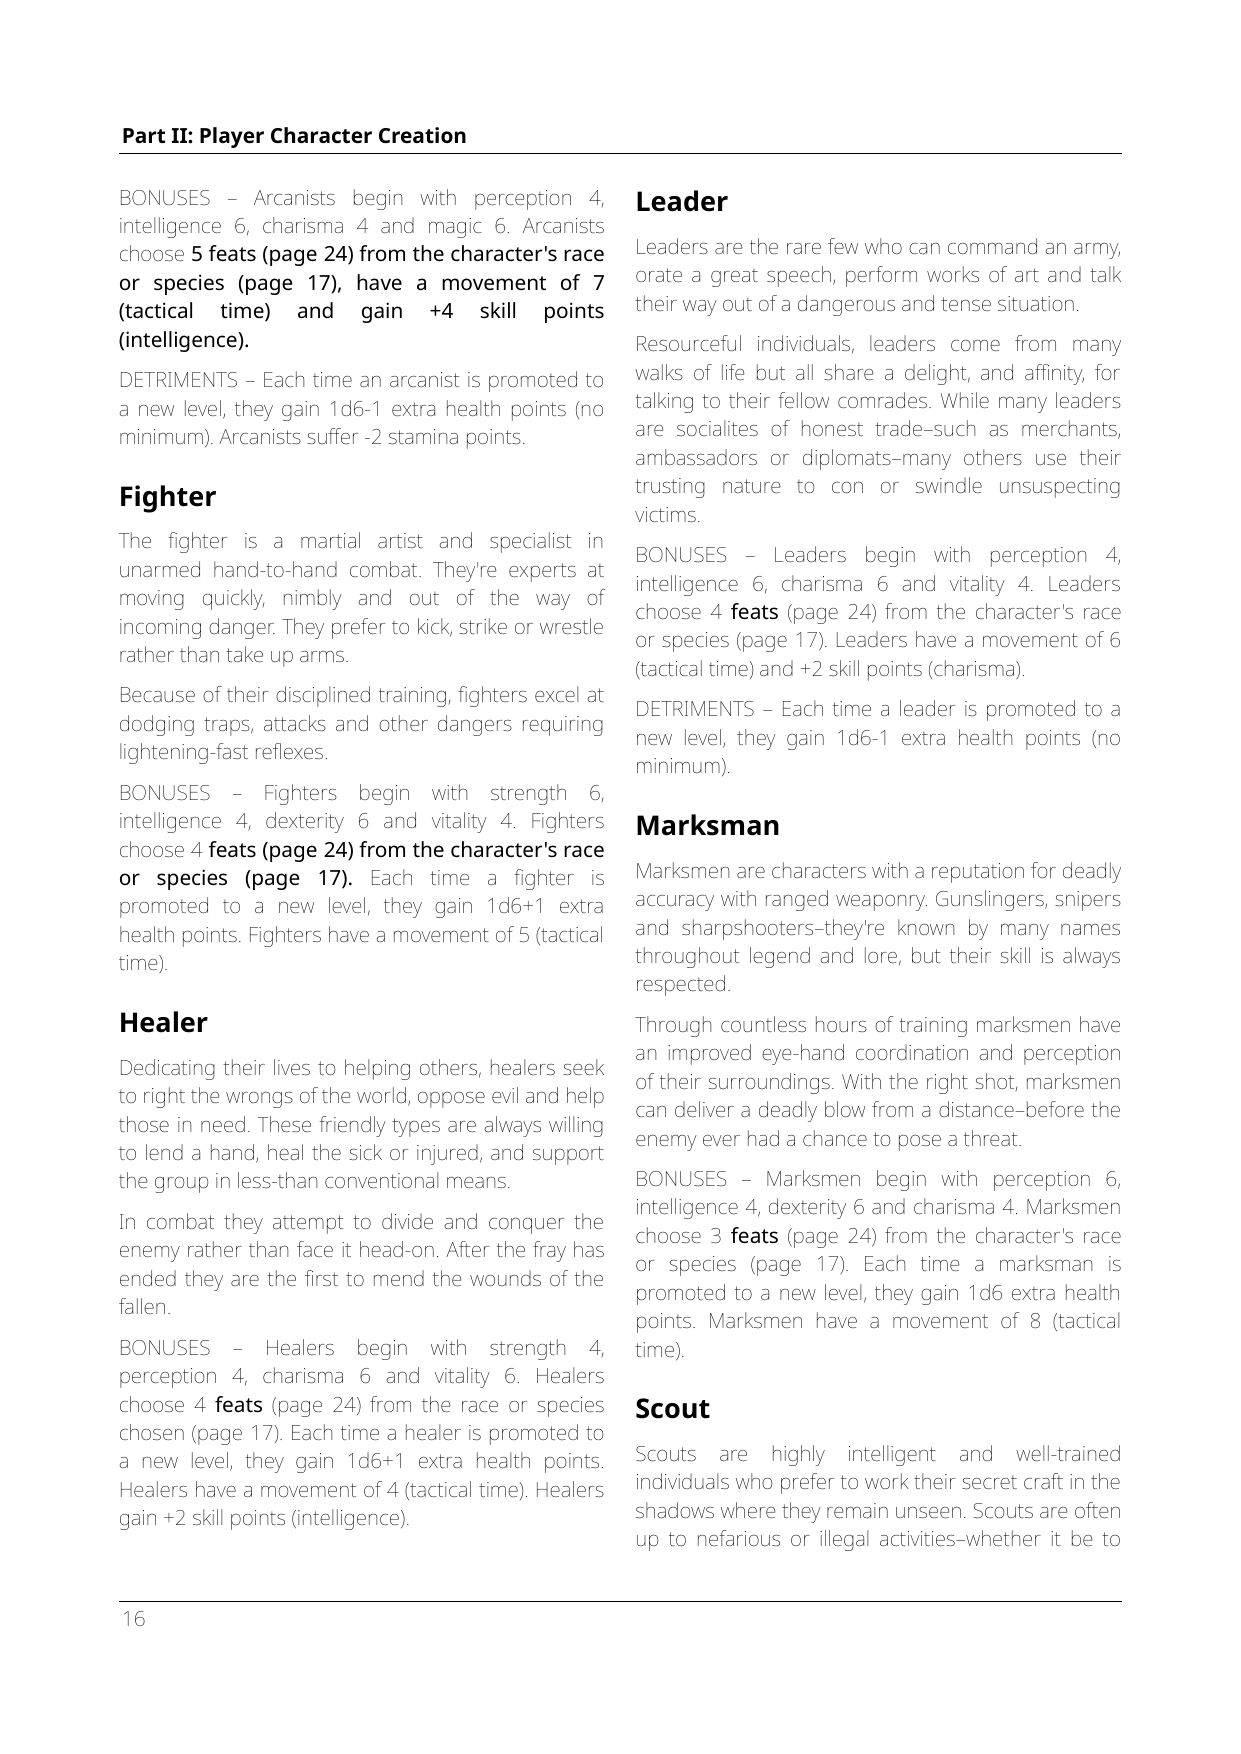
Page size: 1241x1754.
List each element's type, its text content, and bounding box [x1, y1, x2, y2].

text Dedicating their lives to helping others, healers seek to right the wrongs of the world, oppose evil and help those in need. These friendly types are always willing to lend a hand, heal the sick or injured, and support the group in less-than conventional means. [118, 1053, 605, 1195]
text DETRIMENTS – Each time an arcanist is promoted to a new level, they gain 1d6-1 extra health points (no minimum). Arcanists suffer -2 stamina points. [118, 365, 605, 451]
subtitle Scout [635, 1390, 1122, 1427]
text BONUSES – Leaders begin with perception 4, intelligence 6, charisma 6 and vitality 4. Leaders choose 4 feats (page 17) from the character's race or species (page 12). Leaders have a movement of 6 (tactical time) and +2 skill points (charisma). [635, 540, 1122, 682]
text BONUSES – Fighters begin with strength 6, intelligence 4, dexterity 6 and vitality 4. Fighters choose 4 feats (page 17) from the character's race or species (page 12). Each time a fighter is promoted to a new level, they gain 1d6+1 extra health points. Fighters have a movement of 5 (tactical time). [118, 778, 605, 977]
subtitle Fighter [118, 477, 605, 514]
text BONUSES – Marksmen begin with perception 6, intelligence 4, dexterity 6 and charisma 4. Marksmen choose 3 feats (page 17) from the character's race or species (page 12). Each time a marksman is promoted to a new level, they gain 1d6 extra health points. Marksmen have a movement of 8 (tactical time). [635, 1164, 1122, 1363]
subtitle Leader [635, 183, 1122, 219]
text DETRIMENTS – Each time a leader is promoted to a new level, they gain 1d6-1 extra health points (no minimum). [635, 694, 1122, 780]
subtitle Healer [118, 1003, 605, 1040]
text Because of their disciplined training, fighters excel at dodging traps, attacks and other dangers requiring lightening-fast reflexes. [118, 681, 605, 766]
text BONUSES – Healers begin with strength 4, perception 4, charisma 6 and vitality 6. Healers choose 4 feats (page 17) from the race or species chosen (page 12). Each time a healer is promoted to a new level, they gain 1d6+1 extra health points. Healers have a movement of 4 (tactical time). Healers gain +2 skill points (intelligence). [118, 1333, 605, 1532]
text The fighter is a martial artist and specialist in unarmed hand-to-hand combat. They're experts at moving quickly, nimbly and out of the way of incoming danger. They prefer to kick, strike or wrestle rather than take up arms. [118, 526, 605, 669]
text Leaders are the rare few who can command an army, orate a great speech, perform works of art and talk their way out of a dangerous and tense situation. [635, 232, 1122, 317]
text BONUSES – Arcanists begin with perception 4, intelligence 6, charisma 4 and magic 6. Arcanists choose 5 feats (page 17) from the character's race or species (page 12), have a movement of 7 (tactical time) and gain +4 skill points (intelligence). [118, 183, 605, 353]
text Scouts are highly intelligent and well-trained individuals who prefer to work their secret craft in the shadows where they remain unseen. Scouts are often up to nefarious or illegal activities–whether it be to [635, 1439, 1122, 1553]
subtitle Marksman [635, 806, 1122, 843]
text Resourceful individuals, leaders come from many walks of life but all share a delight, and affinity, for talking to their fellow comrades. While many leaders are socialites of honest trade–such as merchants, ambassadors or diplomats–many others use their trusting nature to con or swindle unsuspecting victims. [635, 329, 1122, 528]
text In combat they attempt to divide and conquer the enemy rather than face it head-on. After the fray has ended they are the first to mend the wounds of the fallen. [118, 1207, 605, 1321]
text Through countless hours of training marksmen have an improved eye-hand coordination and perception of their surroundings. With the right shot, marksmen can deliver a deadly blow from a distance–before the enemy ever had a chance to pose a threat. [635, 1010, 1122, 1152]
text Marksmen are characters with a reputation for deadly accuracy with ranged weaponry. Gunslingers, snipers and sharpshooters–they're known by many names throughout legend and lore, but their skill is always respected. [635, 856, 1122, 998]
